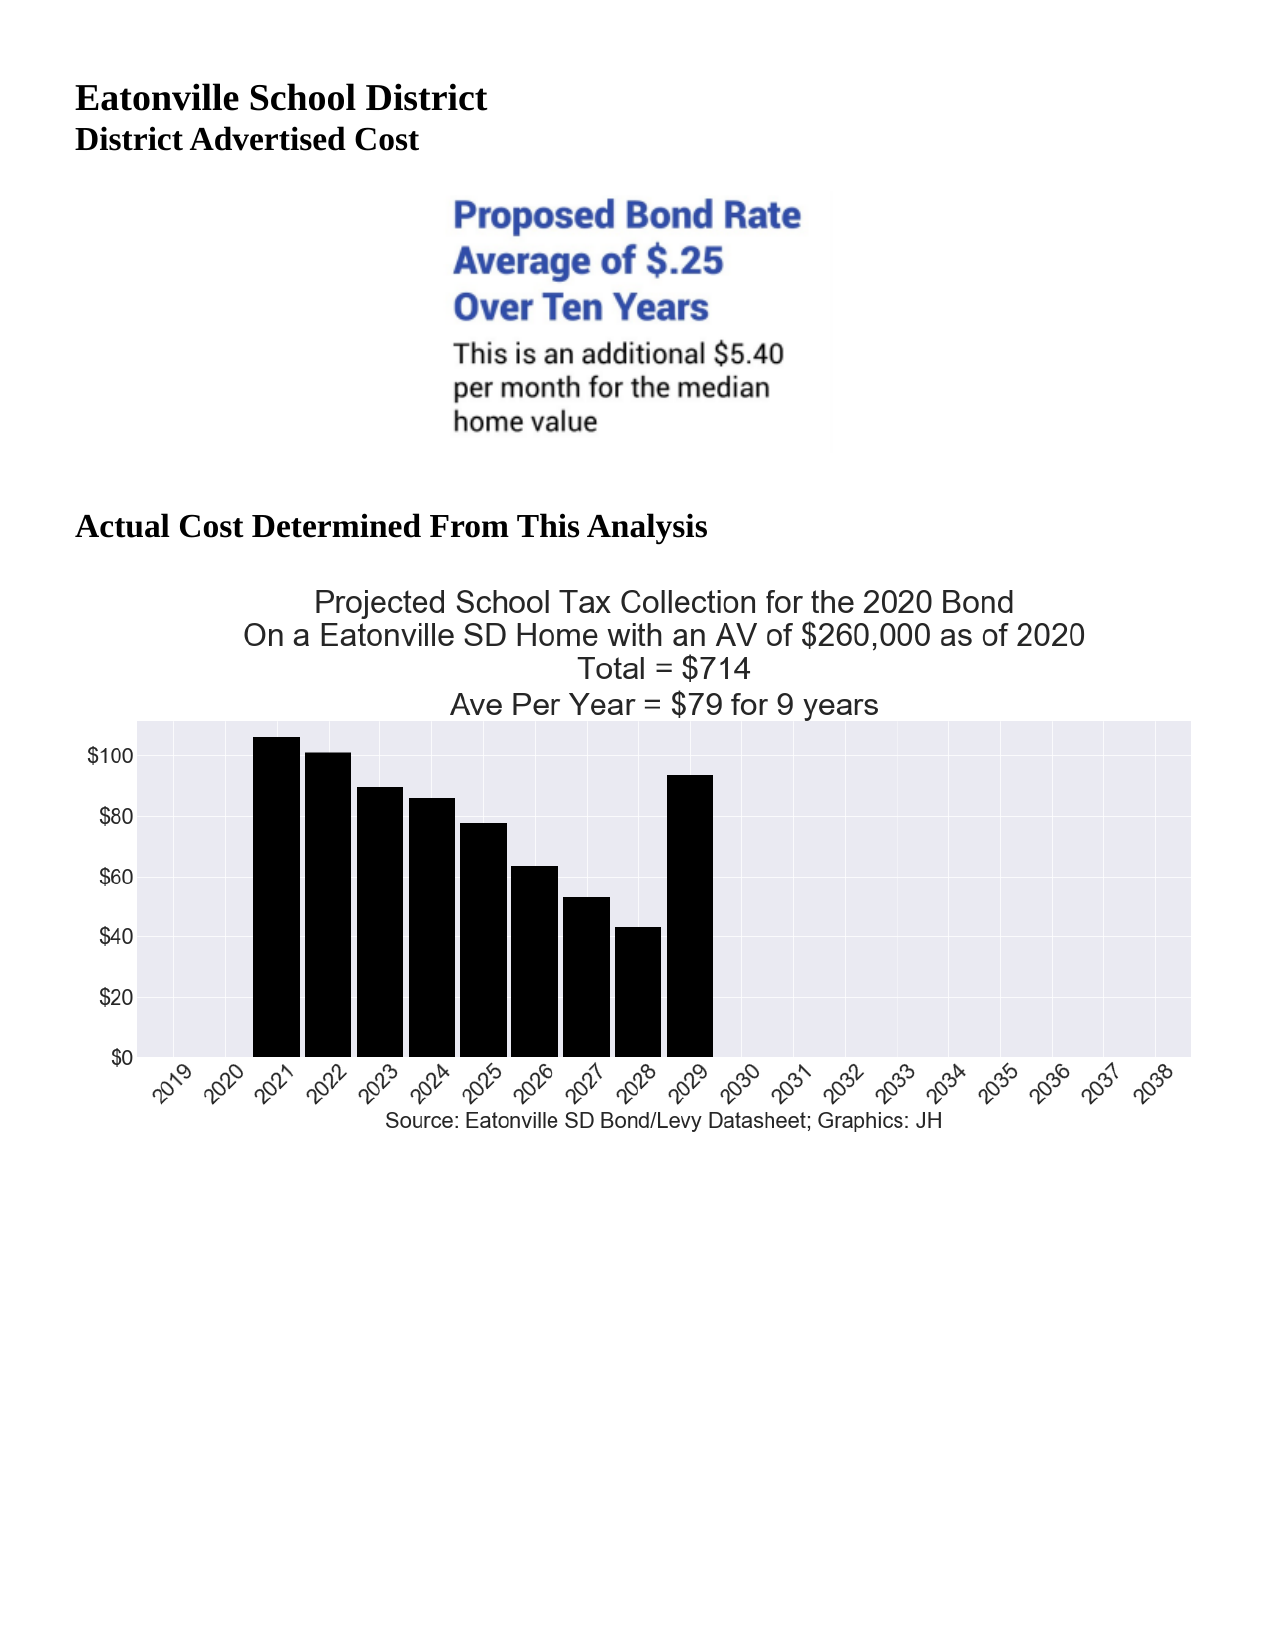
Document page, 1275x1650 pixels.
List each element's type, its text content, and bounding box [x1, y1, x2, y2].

picture [436, 191, 839, 453]
subtitle Eatonville School District [75, 75, 1200, 119]
subtitle District Advertised Cost [75, 119, 1200, 157]
picture [75, 579, 1200, 1142]
subtitle Actual Cost Determined From This Analysis [75, 506, 1200, 545]
